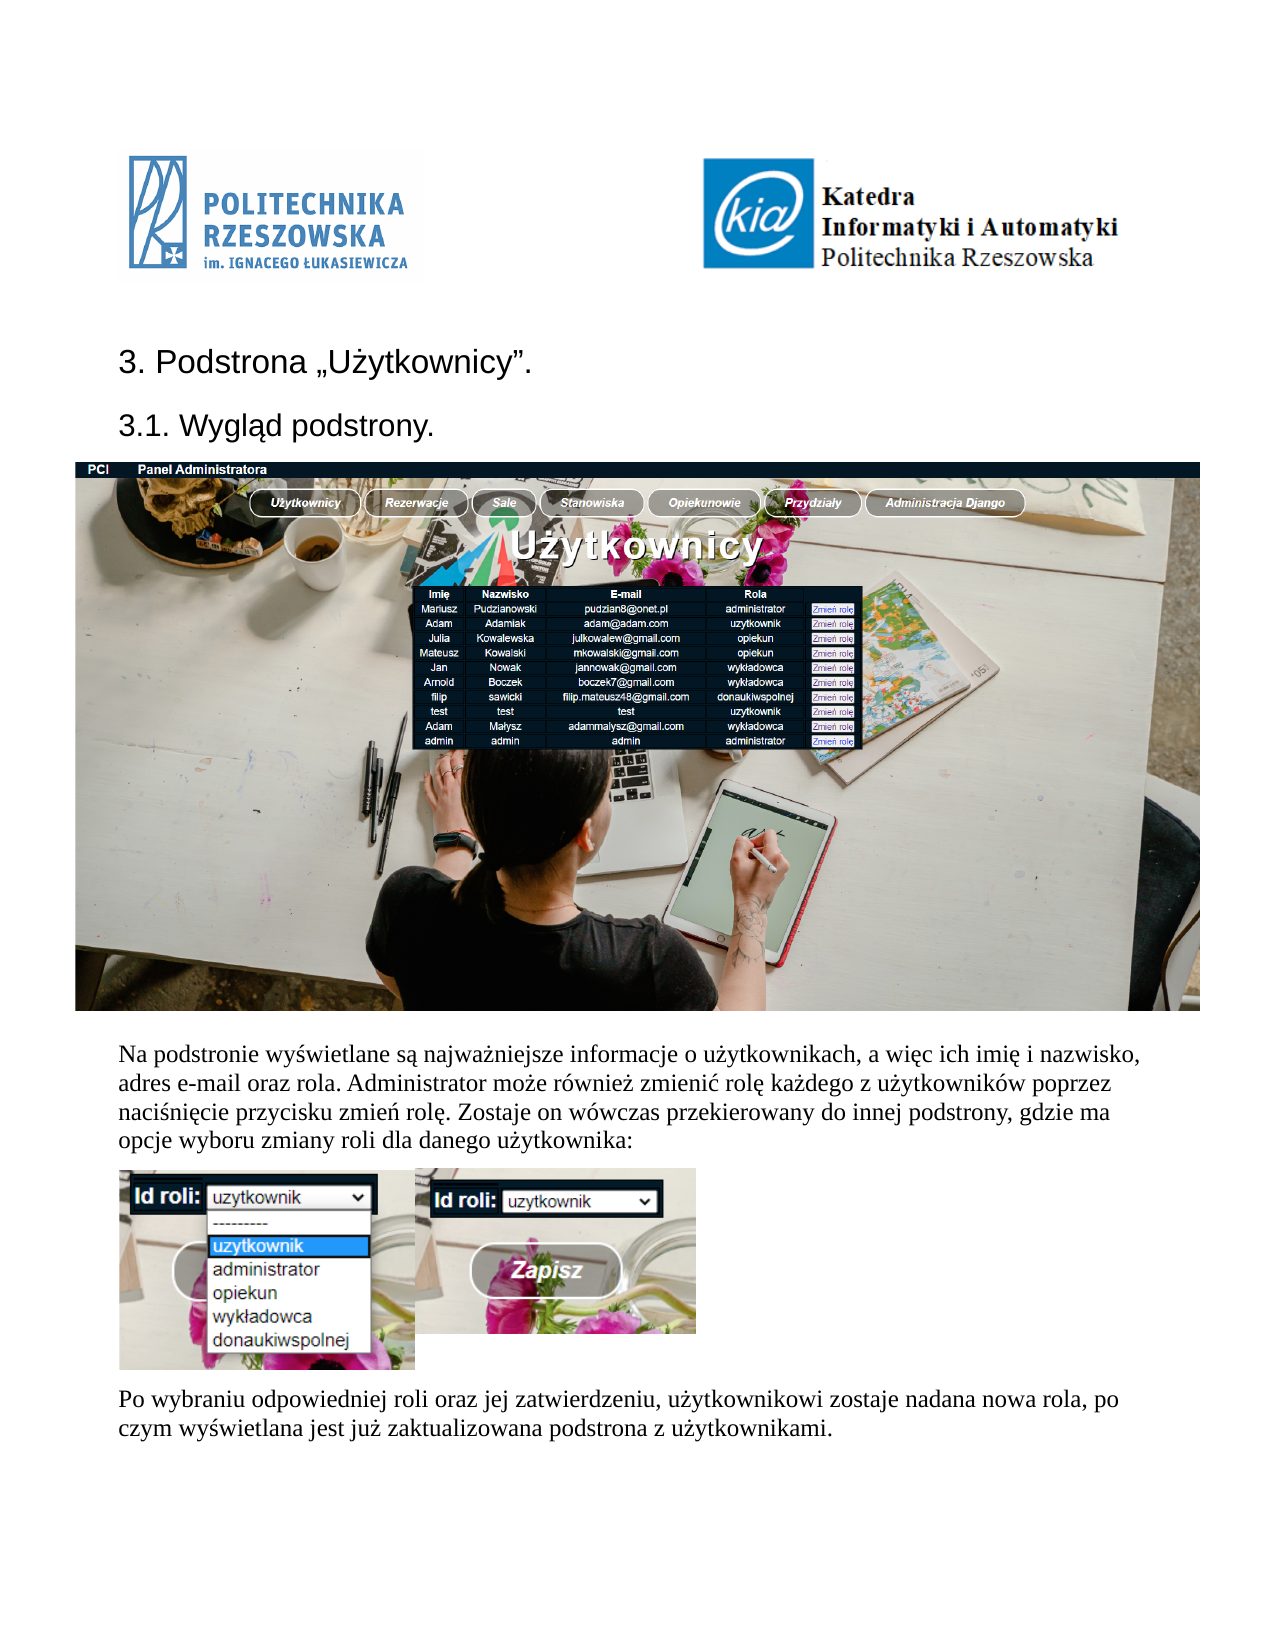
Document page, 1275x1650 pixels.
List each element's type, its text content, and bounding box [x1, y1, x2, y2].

text Po wybraniu odpowiedniej roli oraz jej zatwierdzeniu, użytkownikowi zostaje nadana nowa rola, po czym wyświetlana jest już zaktualizowana podstrona z użytkownikami. [118, 1384, 1157, 1442]
text Na podstronie wyświetlane są najważniejsze informacje o użytkownikach, a więc ich imię i nazwisko, adres e-mail oraz rola. Administrator może również zmienić rolę każdego z użytkowników poprzez naciśnięcie przycisku zmień rolę. Zostaje on wówczas przekierowany do innej podstrony, gdzie ma opcje wyboru zmiany roli dla danego użytkownika: [118, 1039, 1157, 1154]
subtitle 3.1. Wygląd podstrony. [118, 407, 1157, 443]
subtitle 3. Podstrona „Użytkownicy”. [118, 342, 1157, 380]
picture [75, 462, 1200, 1011]
picture [685, 143, 1147, 286]
picture [119, 1168, 696, 1370]
picture [118, 147, 423, 284]
